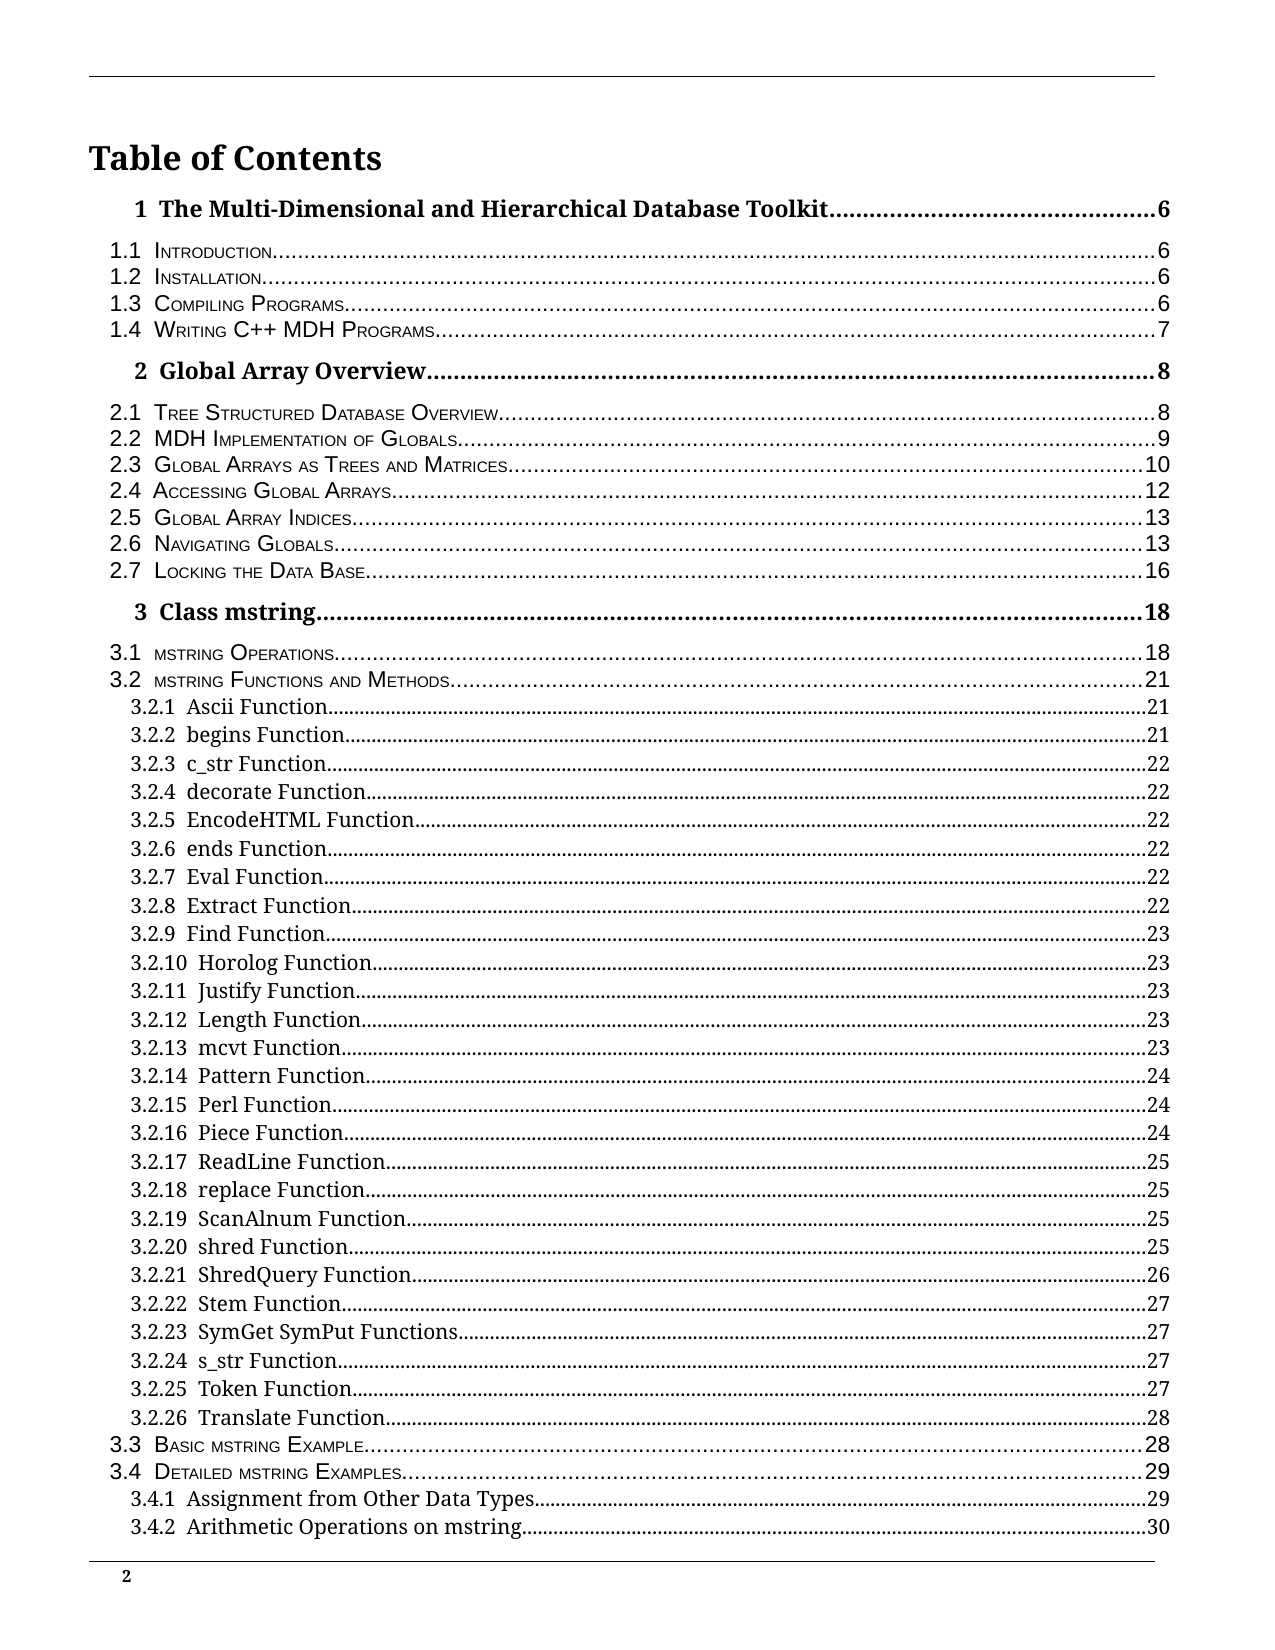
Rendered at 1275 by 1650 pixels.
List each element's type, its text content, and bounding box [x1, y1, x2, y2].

text 1.4 Writing C++ MDH Programs 7 [109, 316, 1170, 342]
text 3.2.19 ScanAlnum Function 25 [130, 1204, 1170, 1232]
text 3.1 mstring Operations 18 [109, 639, 1170, 666]
text 1.3 Compiling Programs 6 [109, 289, 1170, 316]
text 3.2.15 Perl Function 24 [130, 1090, 1170, 1118]
text 3.2.7 Eval Function 22 [130, 862, 1170, 891]
text 1.1 Introduction 6 [109, 237, 1170, 263]
text 3.2.16 Piece Function 24 [130, 1118, 1170, 1147]
text 3.2.24 s_str Function 27 [130, 1346, 1170, 1374]
text 3.2.17 ReadLine Function 25 [130, 1147, 1170, 1175]
text 3 Class mstring 18 [88, 595, 1170, 627]
text 1.2 Installation 6 [109, 263, 1170, 289]
text 3.3 Basic mstring Example 28 [109, 1431, 1170, 1458]
text 3.4 Detailed mstring Examples 29 [109, 1458, 1170, 1484]
text 2.4 Accessing Global Arrays 12 [109, 477, 1170, 504]
text 3.2.9 Find Function 23 [130, 919, 1170, 948]
text 2.5 Global Array Indices 13 [109, 504, 1170, 530]
text 2.7 Locking the Data Base 16 [109, 557, 1170, 583]
text 3.2.6 ends Function 22 [130, 834, 1170, 862]
text 3.2.10 Horolog Function 23 [130, 948, 1170, 976]
text 3.2.8 Extract Function 22 [130, 891, 1170, 919]
text 3.2.3 c_str Function 22 [130, 749, 1170, 777]
subtitle Table of Contents [88, 135, 1170, 181]
text 3.2.21 ShredQuery Function 26 [130, 1261, 1170, 1289]
text 3.2.12 Length Function 23 [130, 1005, 1170, 1033]
text 2 Global Array Overview 8 [88, 355, 1170, 386]
text 3.2.20 shred Function 25 [130, 1232, 1170, 1261]
text 3.2.1 Ascii Function 21 [130, 692, 1170, 720]
text 2.3 Global Arrays as Trees and Matrices 10 [109, 451, 1170, 477]
text 3.2.2 begins Function 21 [130, 720, 1170, 749]
text 3.2.5 EncodeHTML Function 22 [130, 806, 1170, 834]
text 3.2.26 Translate Function 28 [130, 1403, 1170, 1431]
text 3.4.2 Arithmetic Operations on mstring 30 [130, 1512, 1170, 1541]
text 3.2.14 Pattern Function 24 [130, 1062, 1170, 1090]
text 1 The Multi-Dimensional and Hierarchical Database Toolkit 6 [88, 193, 1170, 224]
text 3.2.23 SymGet SymPut Functions 27 [130, 1317, 1170, 1346]
text 3.2.25 Token Function 27 [130, 1374, 1170, 1403]
text 2.2 MDH Implementation of Globals 9 [109, 425, 1170, 451]
text 3.2 mstring Functions and Methods 21 [109, 666, 1170, 692]
text 3.2.13 mcvt Function 23 [130, 1033, 1170, 1062]
text 2.6 Navigating Globals 13 [109, 530, 1170, 557]
text 2.1 Tree Structured Database Overview 8 [109, 398, 1170, 425]
text 3.2.22 Stem Function 27 [130, 1289, 1170, 1317]
text 3.2.18 replace Function 25 [130, 1175, 1170, 1204]
text 3.2.4 decorate Function 22 [130, 777, 1170, 806]
text 3.2.11 Justify Function 23 [130, 976, 1170, 1005]
text 3.4.1 Assignment from Other Data Types 29 [130, 1484, 1170, 1512]
